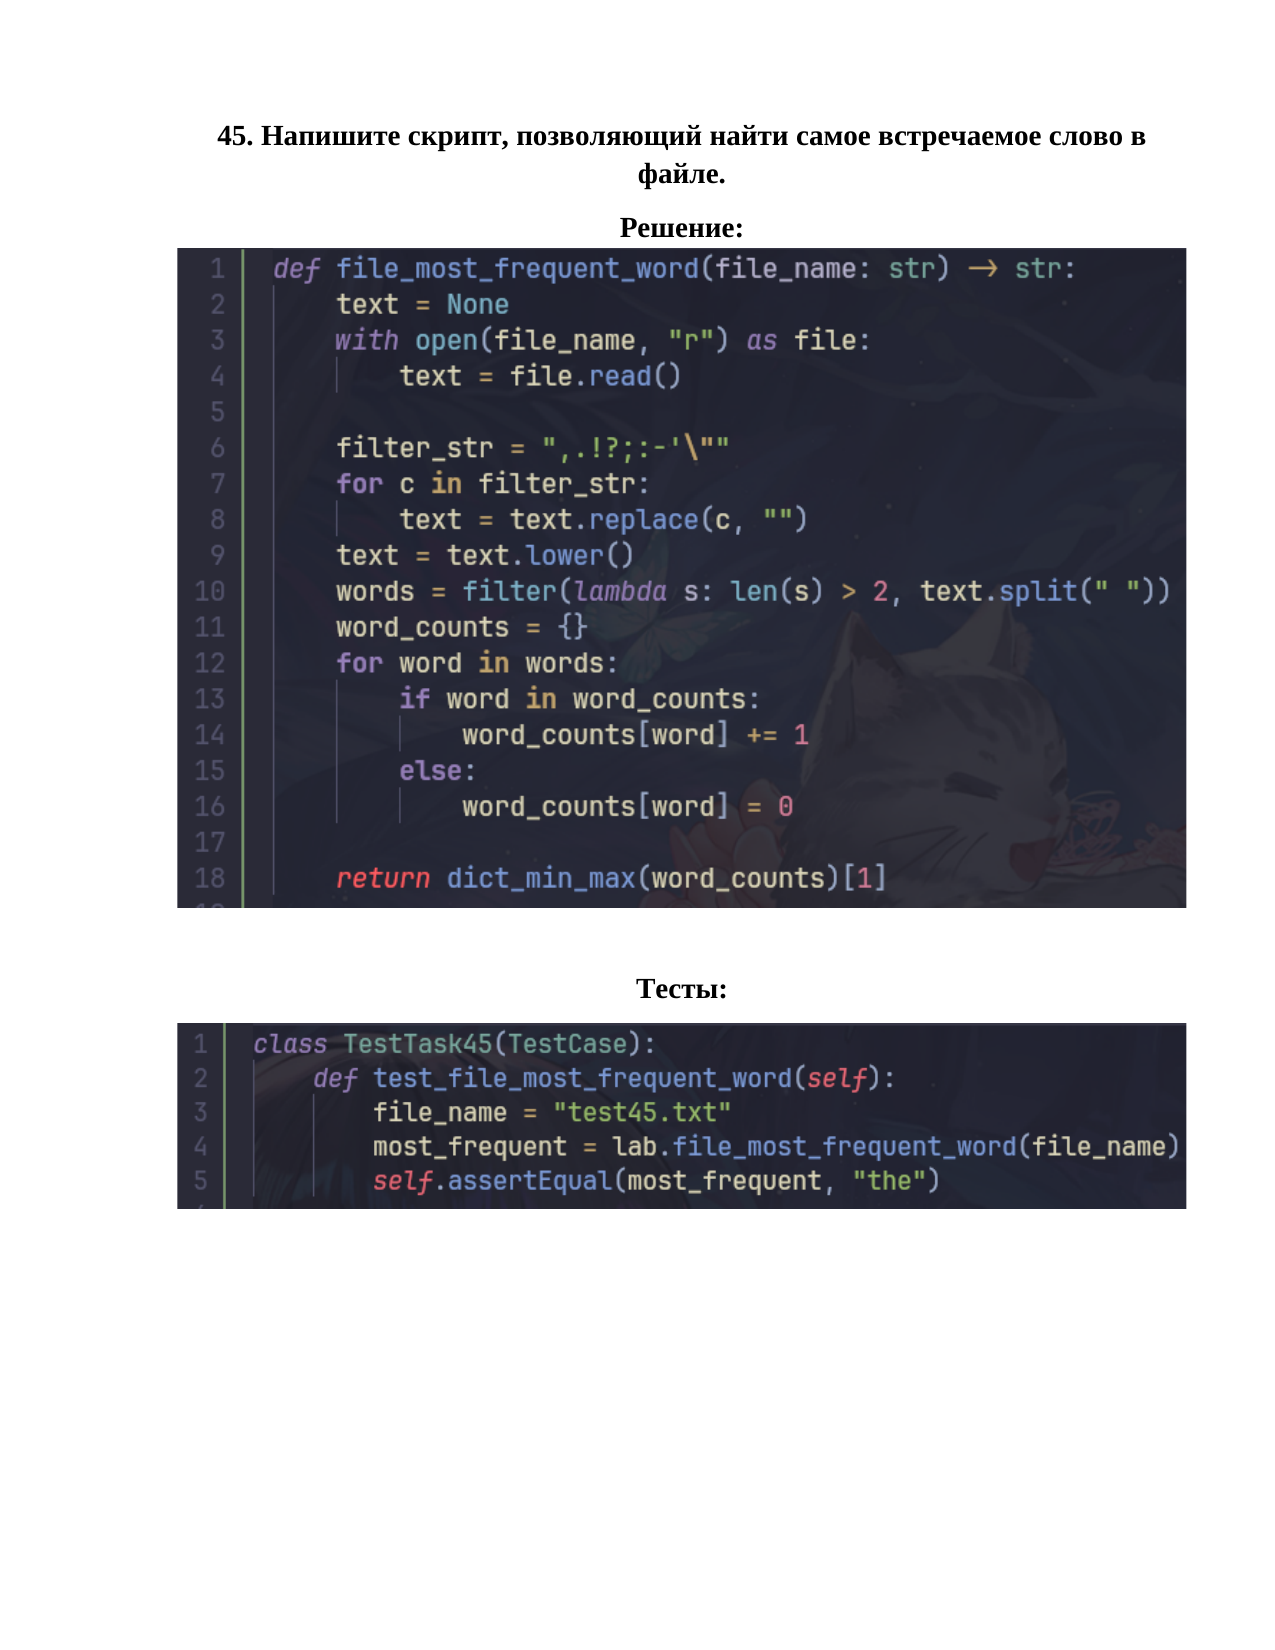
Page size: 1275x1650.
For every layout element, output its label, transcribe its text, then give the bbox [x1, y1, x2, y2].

text 45. Напишите скрипт, позволяющий найти самое встречаемое слово в файле. [177, 118, 1186, 190]
picture [177, 1023, 1187, 1209]
text Решение: [177, 210, 1186, 243]
text Тесты: [177, 971, 1186, 1004]
picture [177, 248, 1187, 908]
